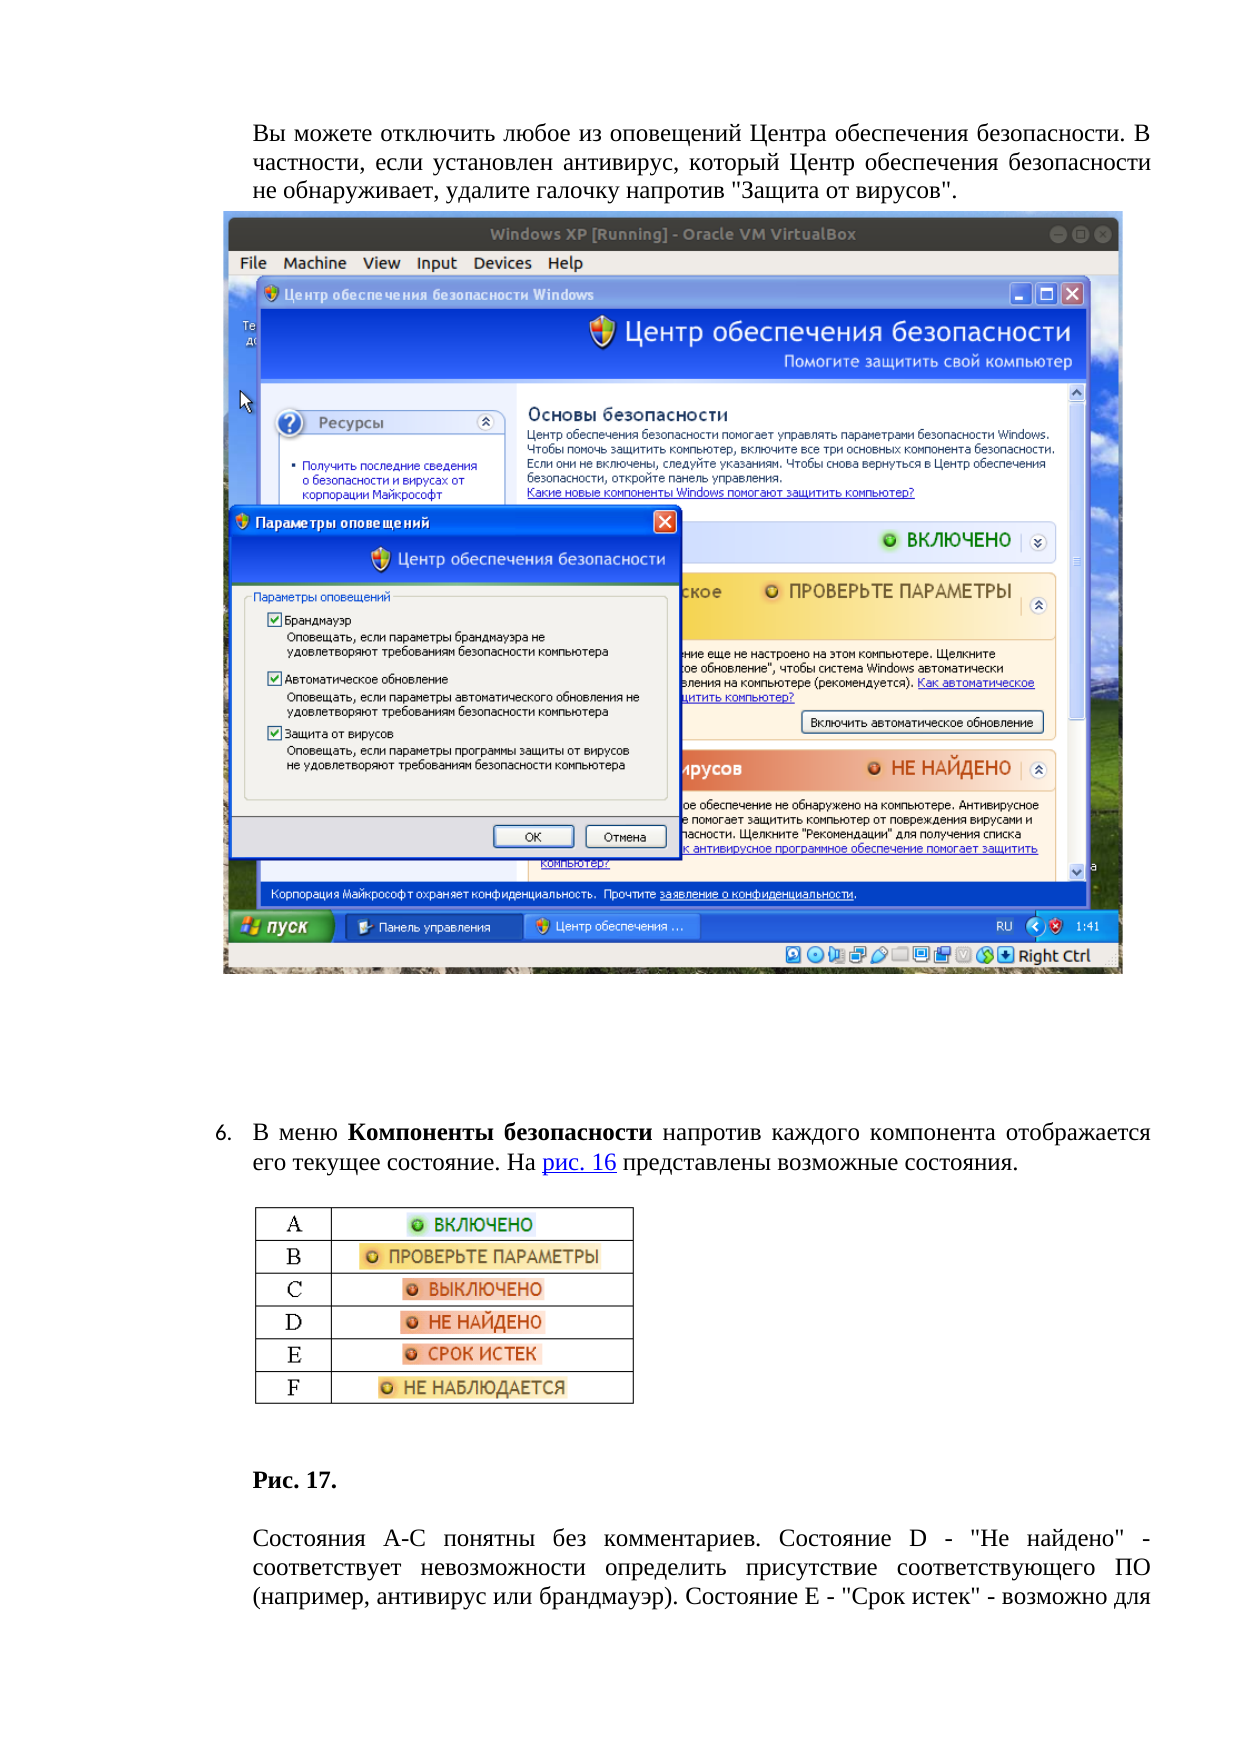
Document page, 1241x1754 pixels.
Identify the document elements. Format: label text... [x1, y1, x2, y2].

text Рис. 17. [252, 1437, 1152, 1494]
text Вы можете отключить любое из оповещений Центра обеспечения безопасности. В частности, если установлен антивирус, который Центр обеспечения безопасности не обнаруживает, удалите галочку напротив "Защита от вирусов". [252, 118, 1152, 204]
picture [223, 211, 1123, 974]
text Состояния A-C понятны без комментариев. Состояние D - "Не найдено" - соответствует невозможности определить присутствие соответствующего ПО (например, антивирус или брандмауэр). Состояние E - "Срок истек" - возможно для [252, 1523, 1152, 1610]
list В меню Компоненты безопасности напротив каждого компонента отображается его текущее состояние. На рис. 16 представлены возможные состояния. [215, 1117, 1152, 1175]
picture [252, 1204, 637, 1407]
